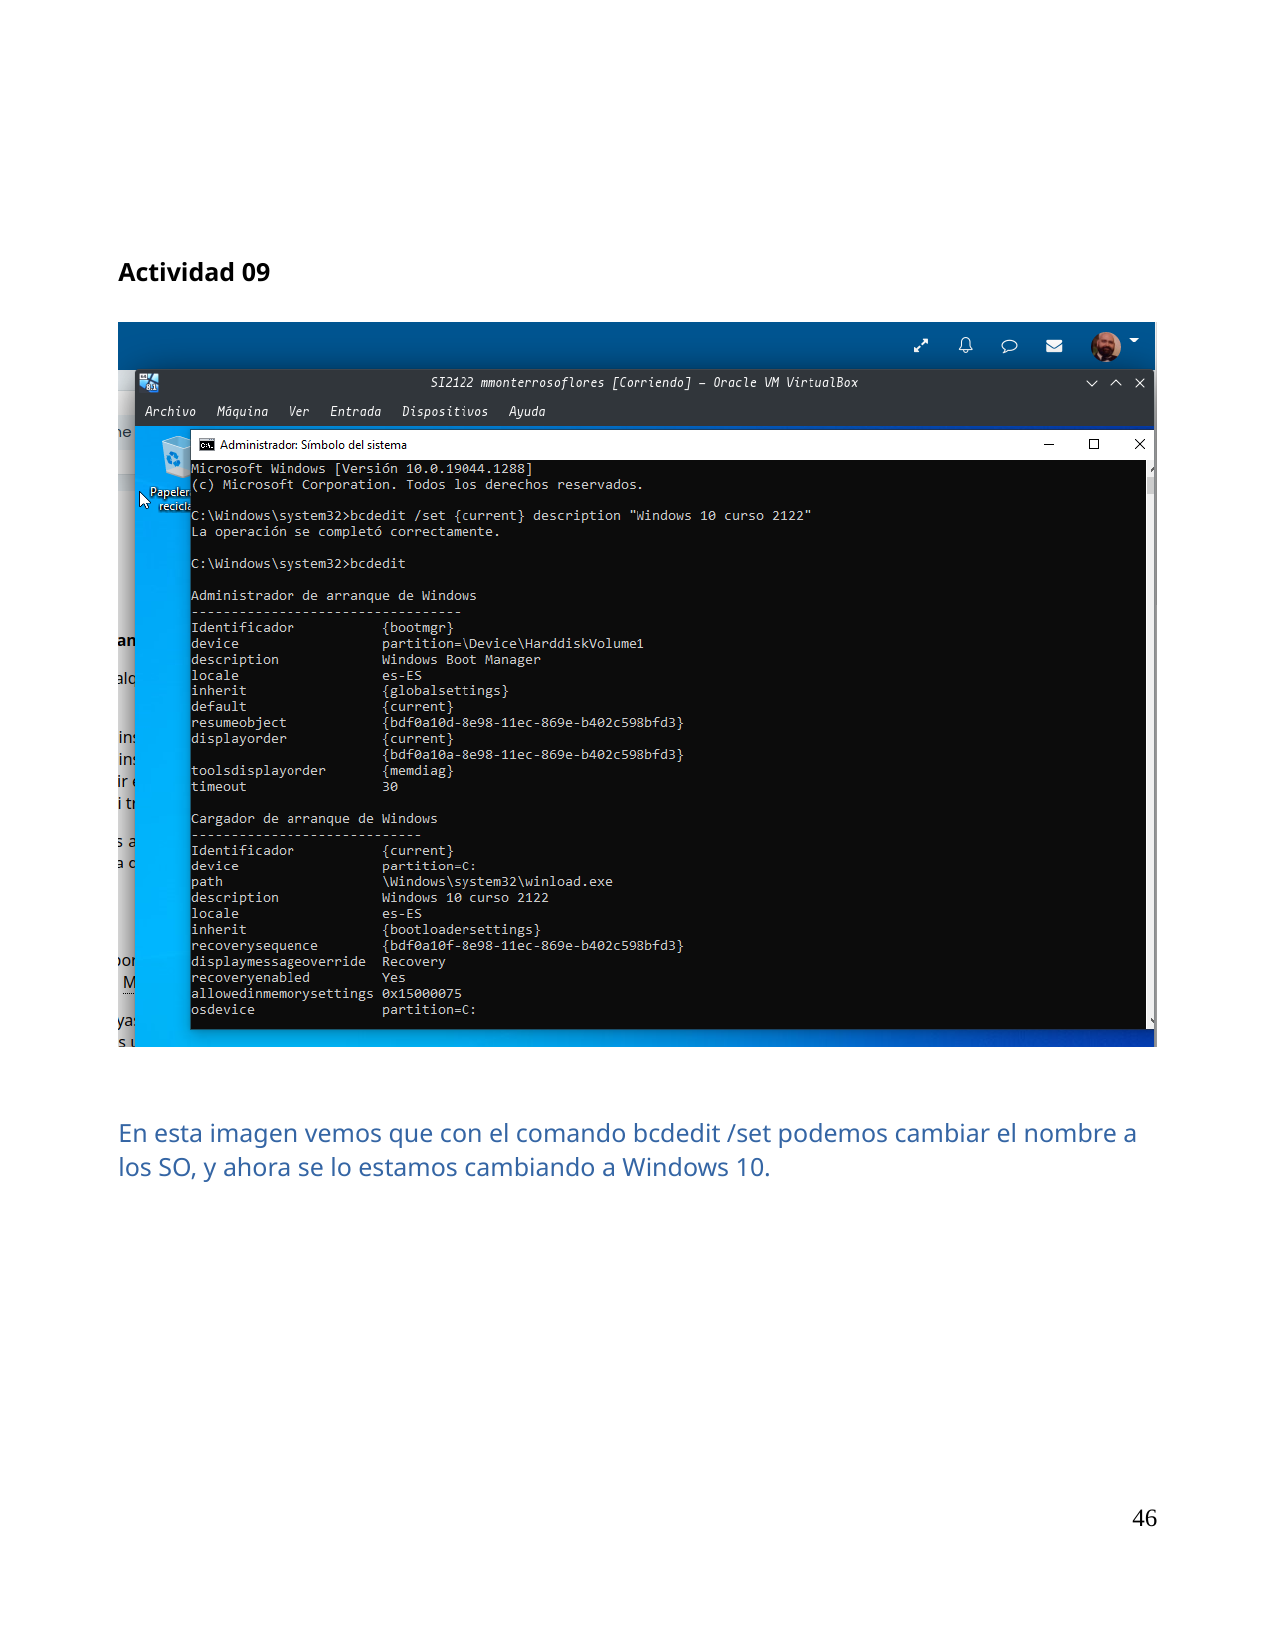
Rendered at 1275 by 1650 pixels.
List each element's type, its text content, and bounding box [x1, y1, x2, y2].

picture [158, 488, 187, 498]
text Actividad 09 [118, 254, 1157, 288]
table_header [118, 1047, 1157, 1081]
picture [140, 494, 149, 507]
picture [118, 322, 1157, 1047]
text En esta imagen vemos que con el comando bcdedit /set podemos cambiar el nombre a los SO, y ahora se lo estamos cambiando a Windows 10. [118, 1115, 1157, 1183]
